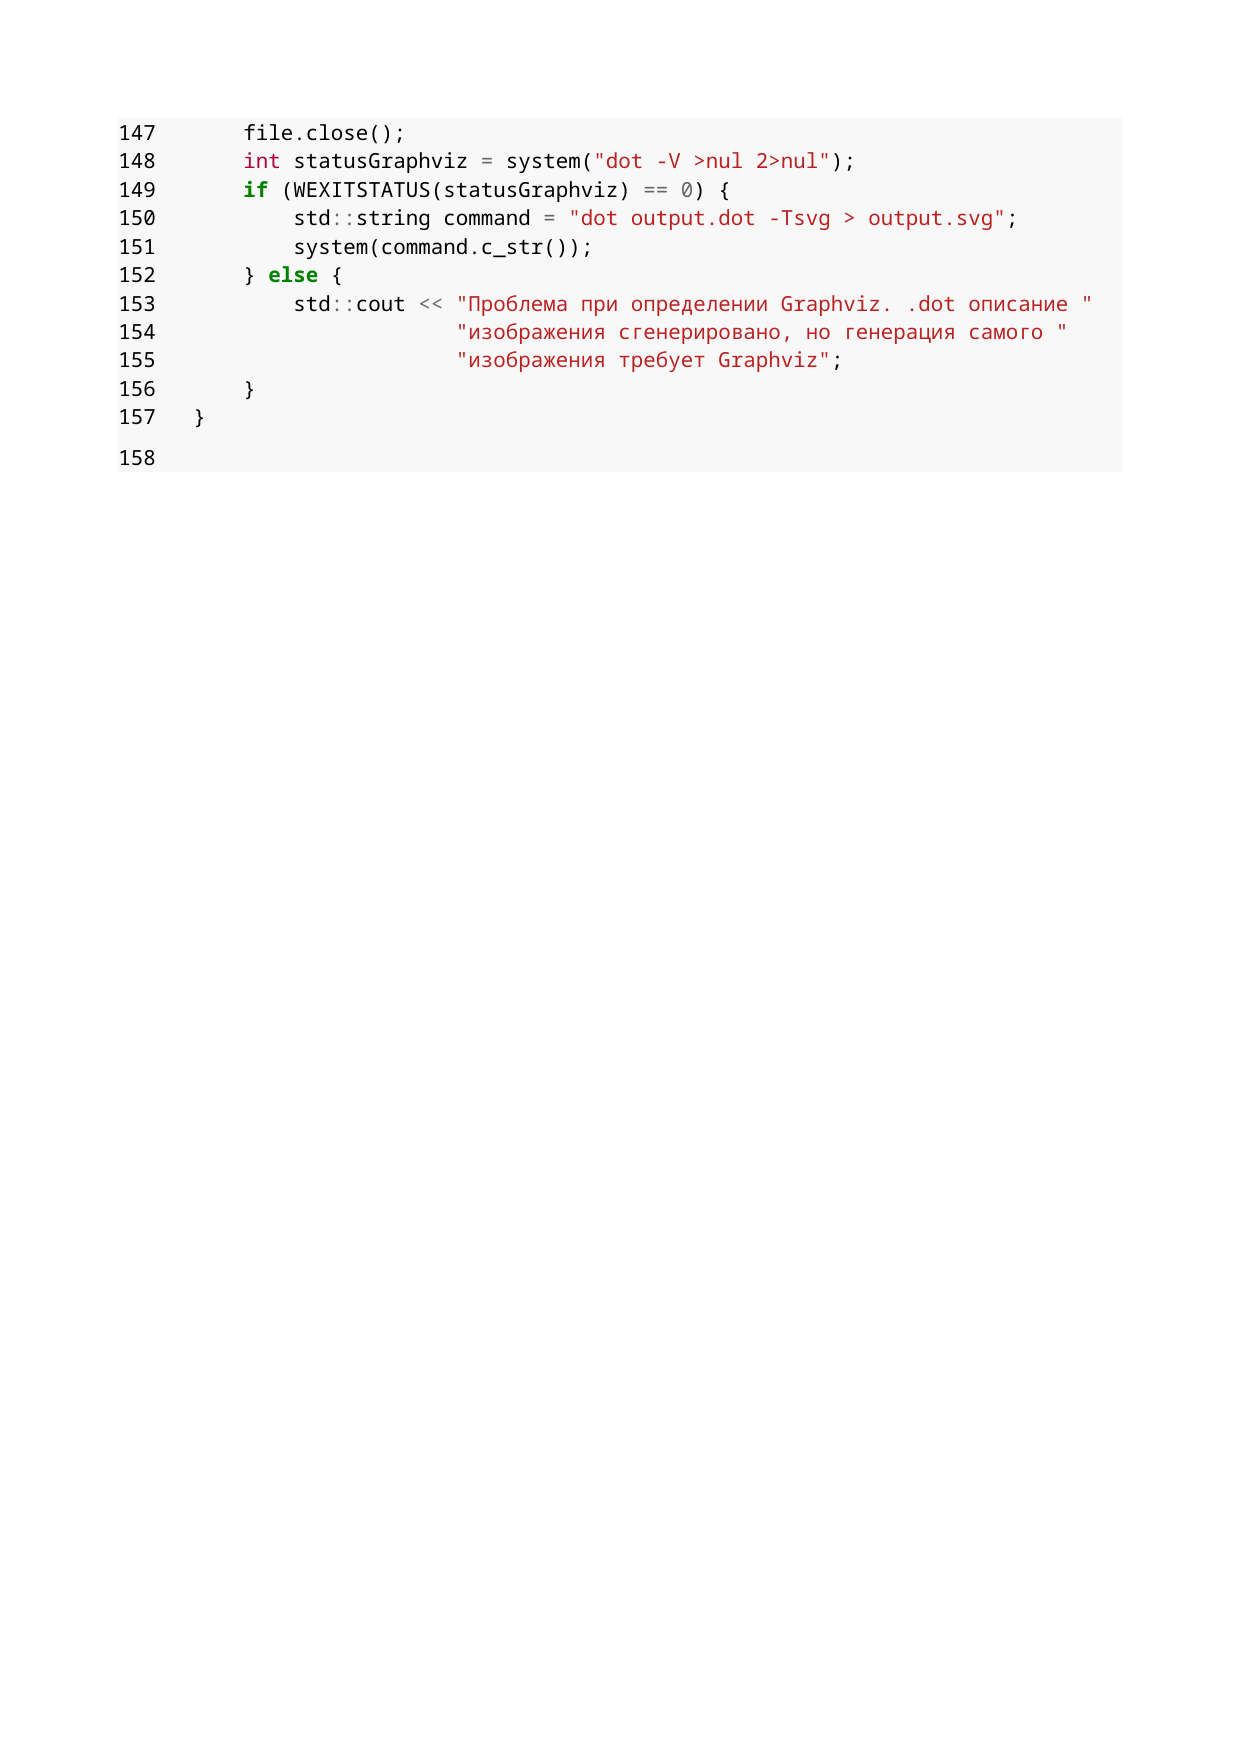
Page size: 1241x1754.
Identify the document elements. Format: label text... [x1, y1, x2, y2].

text 154 "изображения сгенерировано, но генерация самого " [118, 317, 1122, 346]
text 151 system(command.c_str()); [118, 232, 1122, 260]
text 148 int statusGraphviz = system("dot -V >nul 2>nul"); [118, 147, 1122, 175]
text 158 [118, 443, 1122, 472]
text 152 } else { [118, 260, 1122, 289]
text 149 if (WEXITSTATUS(statusGraphviz) == 0) { [118, 175, 1122, 203]
text 157 } [118, 402, 1122, 431]
text 153 std::cout << "Проблема при определении Graphviz. .dot описание " [118, 289, 1122, 317]
text 155 "изображения требует Graphviz"; [118, 346, 1122, 374]
text 156 } [118, 374, 1122, 402]
text 150 std::string command = "dot output.dot -Tsvg > output.svg"; [118, 203, 1122, 232]
text 147 file.close(); [118, 118, 1122, 147]
